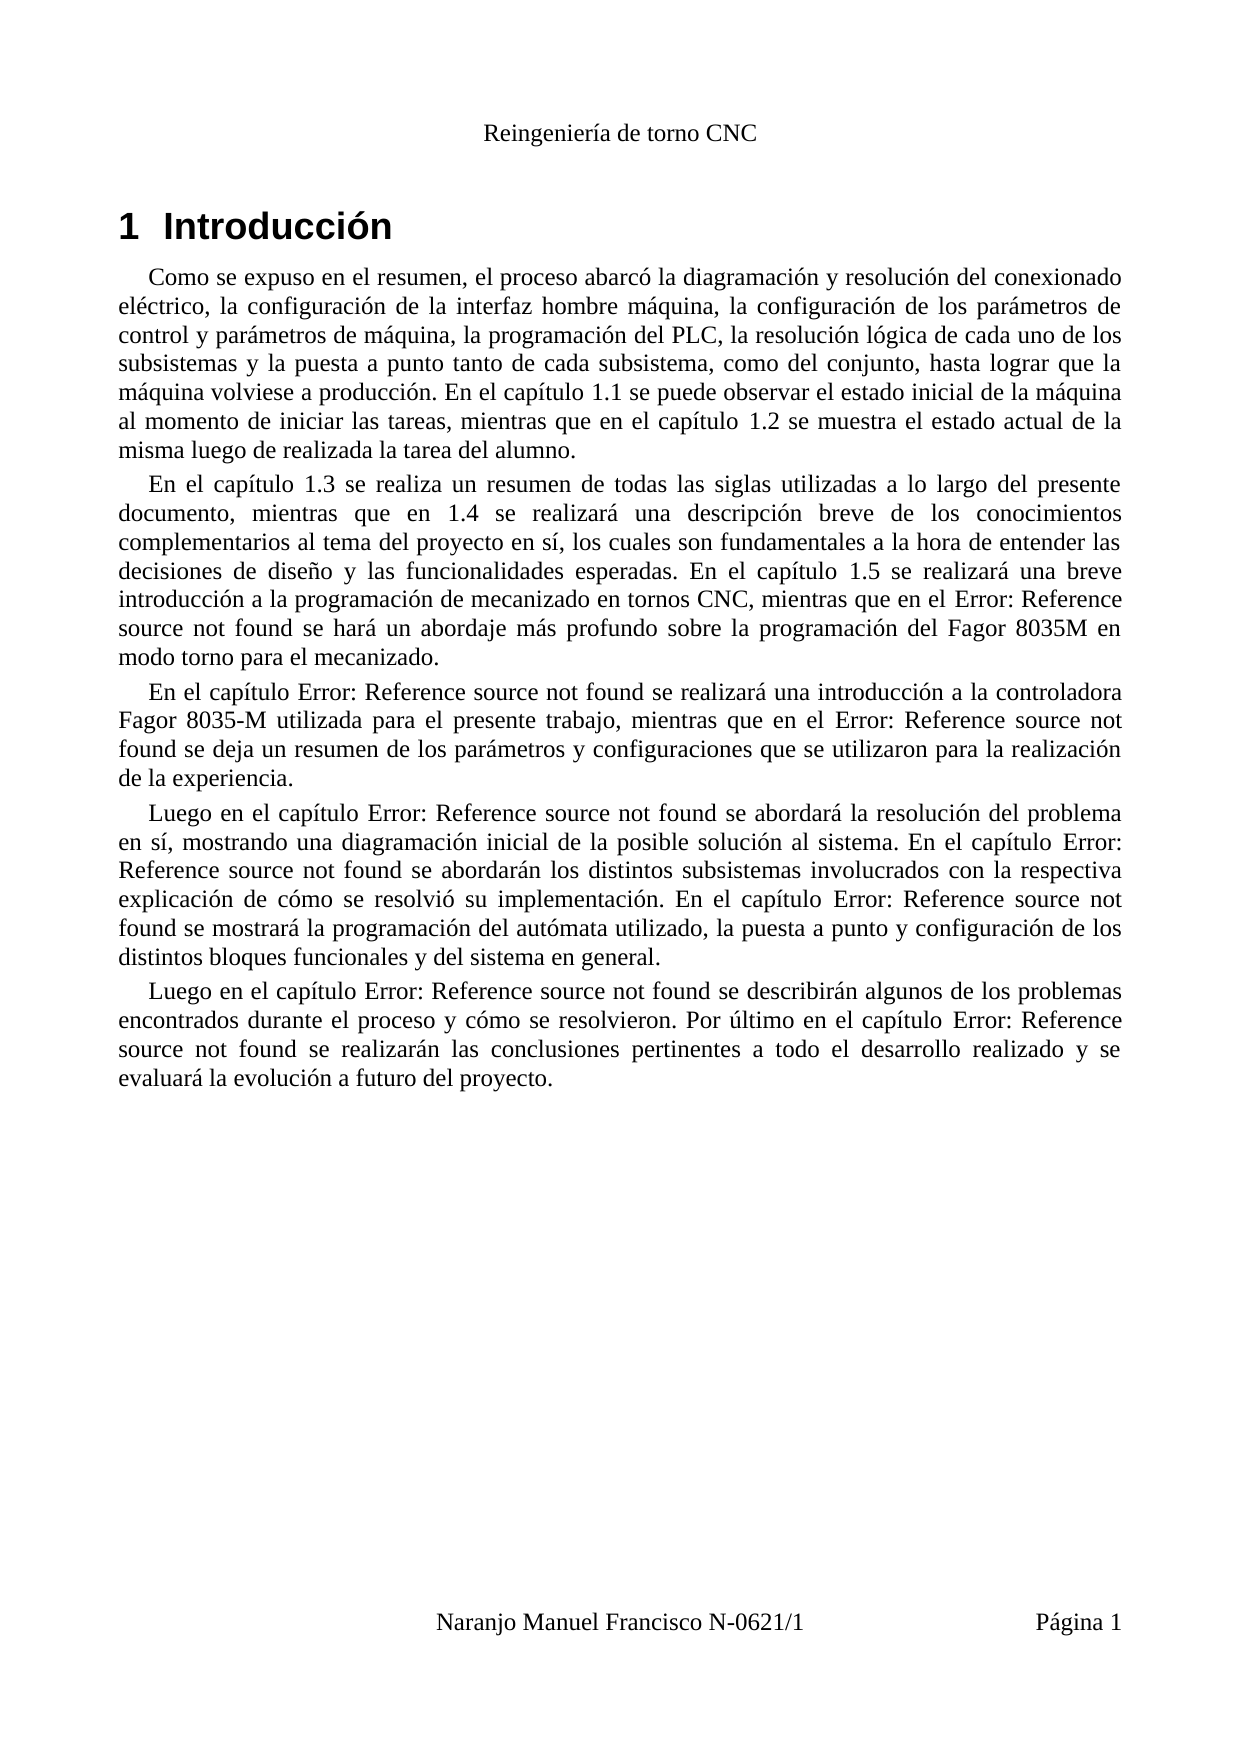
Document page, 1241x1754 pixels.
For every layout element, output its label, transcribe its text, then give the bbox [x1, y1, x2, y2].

subtitle Introducción [118, 204, 1122, 247]
text Luego en el capítulo Error: no se encontró el origen de la referencia se abordará la resolución del problema en sí, mostrando una diagramación inicial de la posible solución al sistema. En el capítulo Error: no se encontró el origen de la referencia se abordarán los distintos subsistemas involucrados con la respectiva explicación de cómo se resolvió su implementación. En el capítulo Error: no se encontró el origen de la referencia se mostrará la programación del autómata utilizado, la puesta a punto y configuración de los distintos bloques funcionales y del sistema en general. [118, 798, 1122, 970]
text Luego en el capítulo Error: no se encontró el origen de la referencia se describirán algunos de los problemas encontrados durante el proceso y cómo se resolvieron. Por último en el capítulo Error: no se encontró el origen de la referencia se realizarán las conclusiones pertinentes a todo el desarrollo realizado y se evaluará la evolución a futuro del proyecto. [118, 976, 1122, 1091]
text Como se expuso en el resumen, el proceso abarcó la diagramación y resolución del conexionado eléctrico, la configuración de la interfaz hombre máquina, la configuración de los parámetros de control y parámetros de máquina, la programación del PLC, la resolución lógica de cada uno de los subsistemas y la puesta a punto tanto de cada subsistema, como del conjunto, hasta lograr que la máquina volviese a producción. En el capítulo 1.1 se puede observar el estado inicial de la máquina al momento de iniciar las tareas, mientras que en el capítulo 1.2 se muestra el estado actual de la misma luego de realizada la tarea del alumno. [118, 262, 1122, 463]
text En el capítulo Error: no se encontró el origen de la referencia se realizará una introducción a la controladora Fagor 8035-M utilizada para el presente trabajo, mientras que en el Error: no se encontró el origen de la referencia se deja un resumen de los parámetros y configuraciones que se utilizaron para la realización de la experiencia. [118, 677, 1122, 792]
text En el capítulo 1.3 se realiza un resumen de todas las siglas utilizadas a lo largo del presente documento, mientras que en 1.4 se realizará una descripción breve de los conocimientos complementarios al tema del proyecto en sí, los cuales son fundamentales a la hora de entender las decisiones de diseño y las funcionalidades esperadas. En el capítulo 1.5 se realizará una breve introducción a la programación de mecanizado en tornos CNC, mientras que en el Error: no se encontró el origen de la referencia se hará un abordaje más profundo sobre la programación del Fagor 8035M en modo torno para el mecanizado. [118, 469, 1122, 671]
